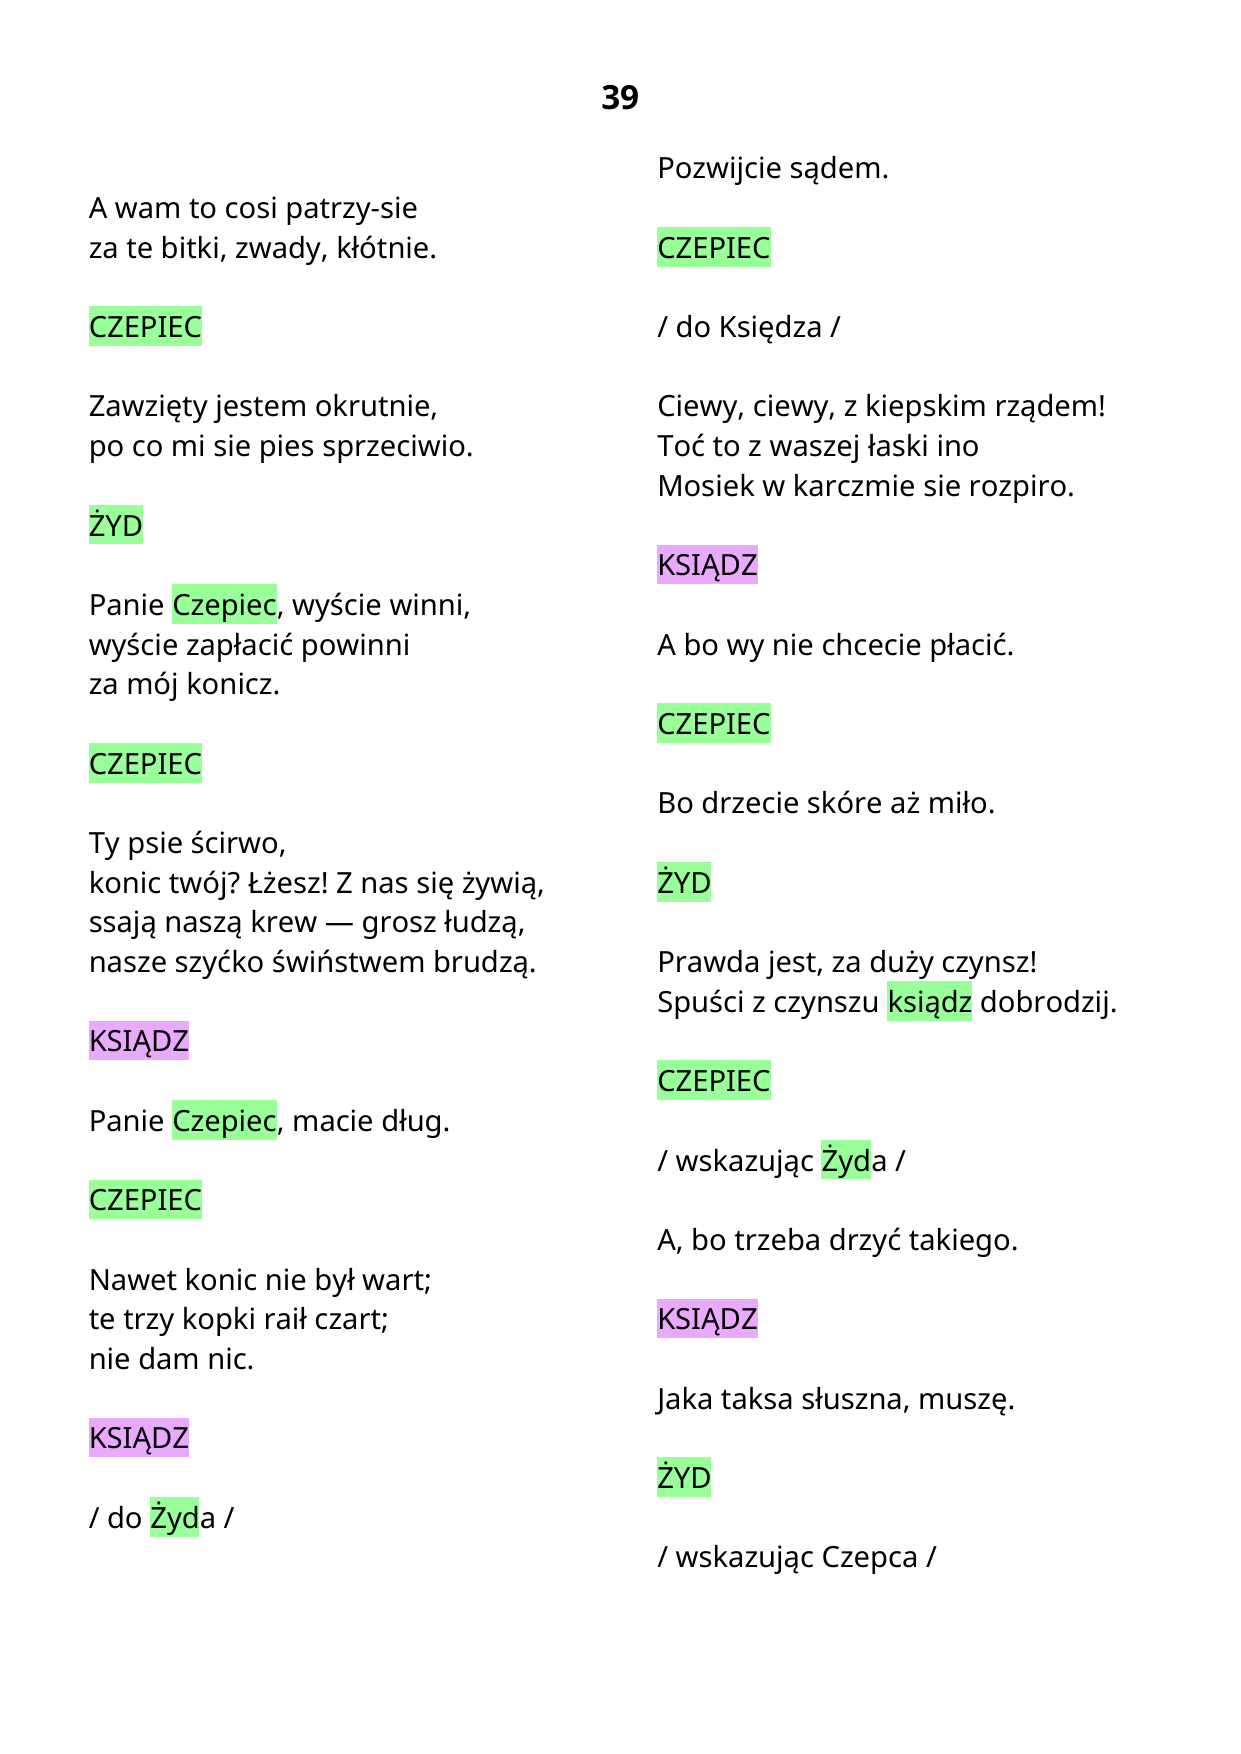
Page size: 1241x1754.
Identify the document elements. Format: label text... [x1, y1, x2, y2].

text nie dam nic. [88, 1338, 583, 1378]
text / wskazując Czepca / [657, 1537, 1152, 1576]
text Ty psie ścirwo, [88, 822, 583, 862]
text Panie Czepiec, wyście winni, [88, 584, 583, 624]
text CZEPIEC [657, 1060, 1152, 1100]
text Panie Czepiec, macie dług. [88, 1100, 583, 1140]
text CZEPIEC [88, 743, 583, 783]
text wyście zapłacić powinni [88, 624, 583, 663]
text KSIĄDZ [88, 1021, 583, 1060]
text za te bitki, zwady, kłótnie. [88, 227, 583, 267]
text A wam to cosi patrzy-sie [88, 187, 583, 227]
text ŻYD [657, 862, 1152, 902]
text CZEPIEC [657, 703, 1152, 743]
text Spuści z czynszu ksiądz dobrodzij. [657, 981, 1152, 1021]
text po co mi sie pies sprzeciwio. [88, 425, 583, 465]
text KSIĄDZ [88, 1418, 583, 1457]
text konic twój? Łżesz! Z nas się żywią, [88, 862, 583, 902]
text KSIĄDZ [657, 1298, 1152, 1338]
text Prawda jest, za duży czynsz! [657, 941, 1152, 981]
text Zawzięty jestem okrutnie, [88, 386, 583, 425]
text CZEPIEC [88, 1179, 583, 1219]
text Mosiek w karczmie sie rozpiro. [657, 465, 1152, 505]
text A bo wy nie chcecie płacić. [657, 624, 1152, 663]
text / wskazując Żyda / [657, 1140, 1152, 1179]
text / do Żyda / [88, 1497, 583, 1537]
text Pozwijcie sądem. [657, 148, 1152, 187]
text te trzy kopki raił czart; [88, 1298, 583, 1338]
text Jaka taksa słuszna, muszę. [657, 1378, 1152, 1418]
text / do Księdza / [657, 306, 1152, 346]
text ŻYD [88, 505, 583, 544]
text Nawet konic nie był wart; [88, 1259, 583, 1298]
text ŻYD [657, 1457, 1152, 1497]
text CZEPIEC [657, 227, 1152, 267]
text nasze szyćko świństwem brudzą. [88, 941, 583, 981]
text KSIĄDZ [657, 544, 1152, 584]
text Ciewy, ciewy, z kiepskim rządem! [657, 386, 1152, 425]
text Toć to z waszej łaski ino [657, 425, 1152, 465]
text ssają naszą krew — grosz łudzą, [88, 902, 583, 941]
text CZEPIEC [88, 306, 583, 346]
text Bo drzecie skóre aż miło. [657, 783, 1152, 822]
text A, bo trzeba drzyć takiego. [657, 1219, 1152, 1259]
text za mój konicz. [88, 663, 583, 703]
